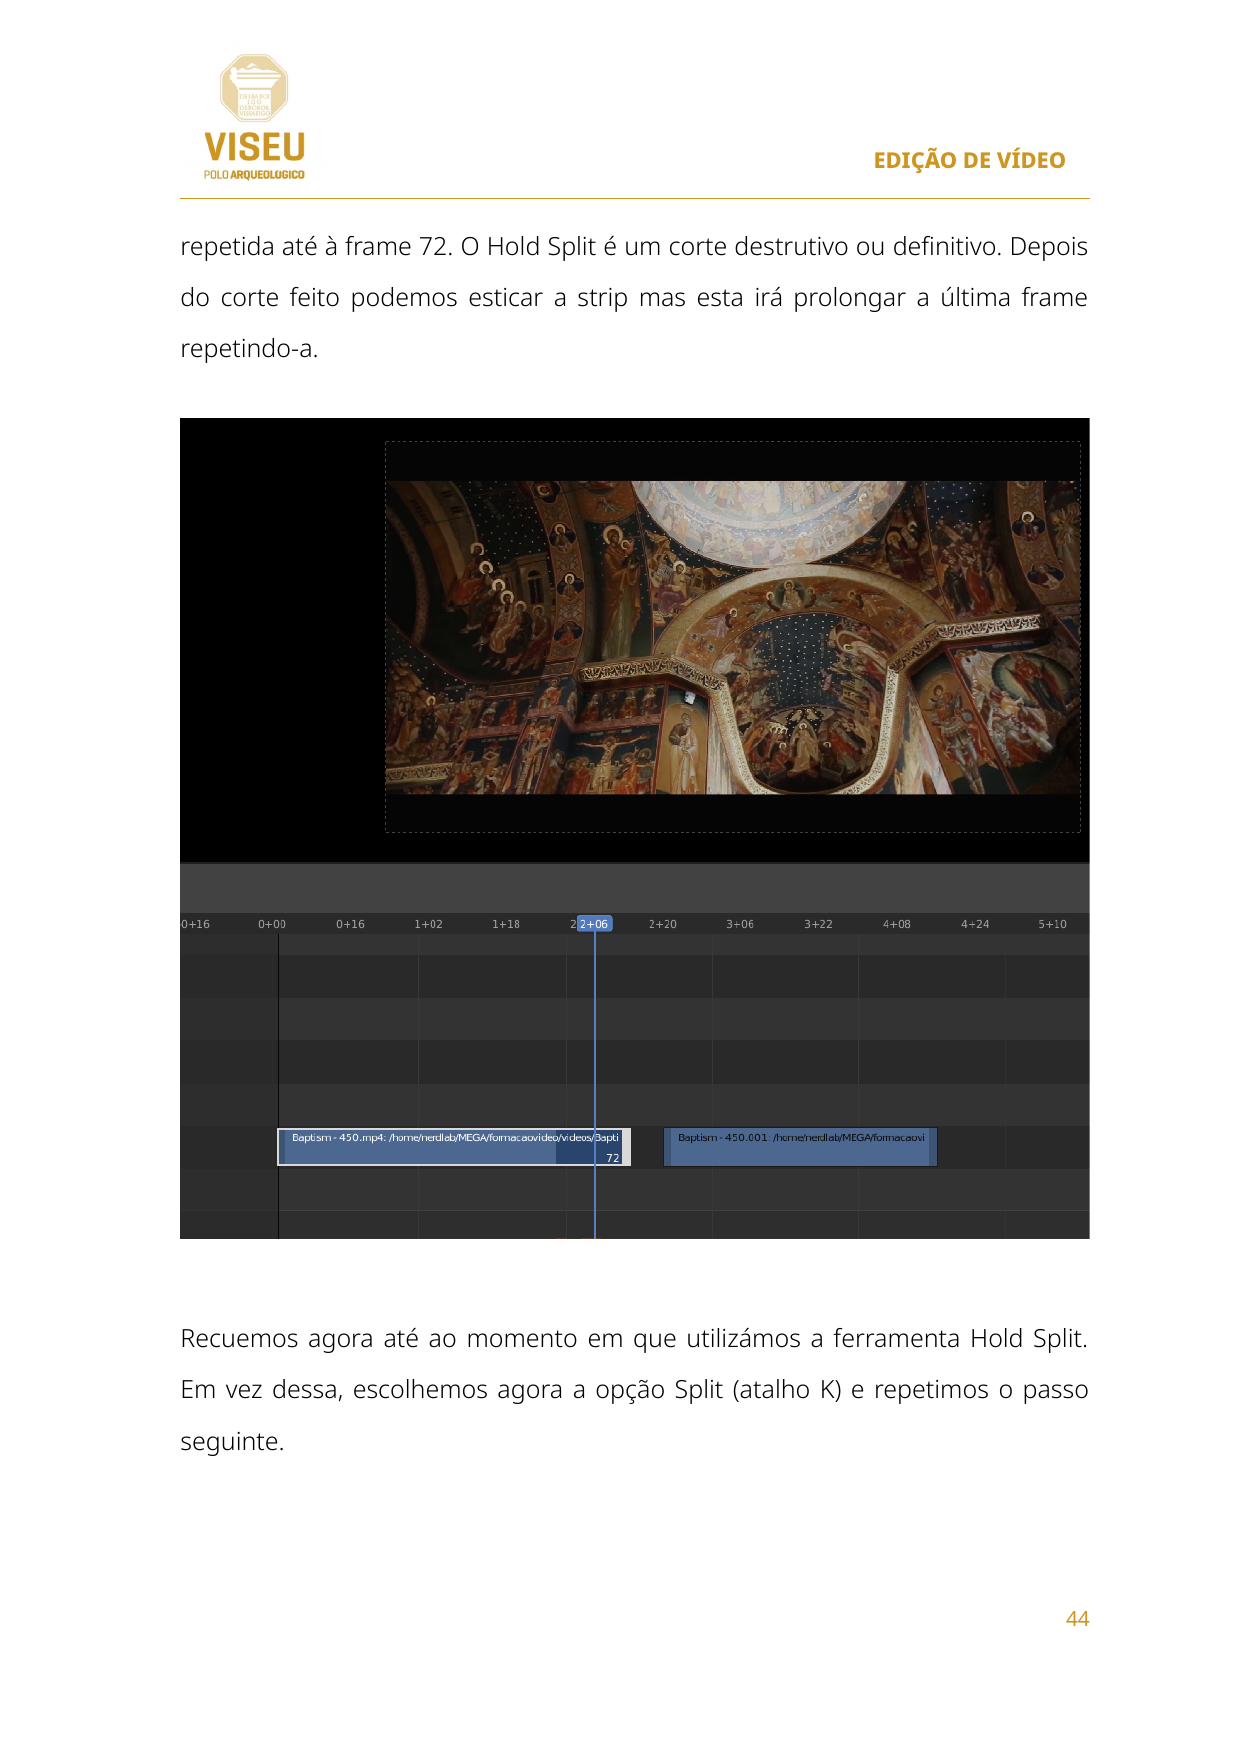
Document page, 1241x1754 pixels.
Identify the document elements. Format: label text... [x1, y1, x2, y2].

text repetida até à frame 72. O Hold Split é um corte destrutivo ou definitivo. Depois do corte feito podemos esticar a strip mas esta irá prolongar a última frame repetindo-a. [180, 228, 1090, 364]
picture [180, 418, 1090, 1239]
text Recuemos agora até ao momento em que utilizámos a ferramenta Hold Split. Em vez dessa, escolhemos agora a opção Split (atalho K) e repetimos o passo seguinte. [180, 1321, 1090, 1457]
